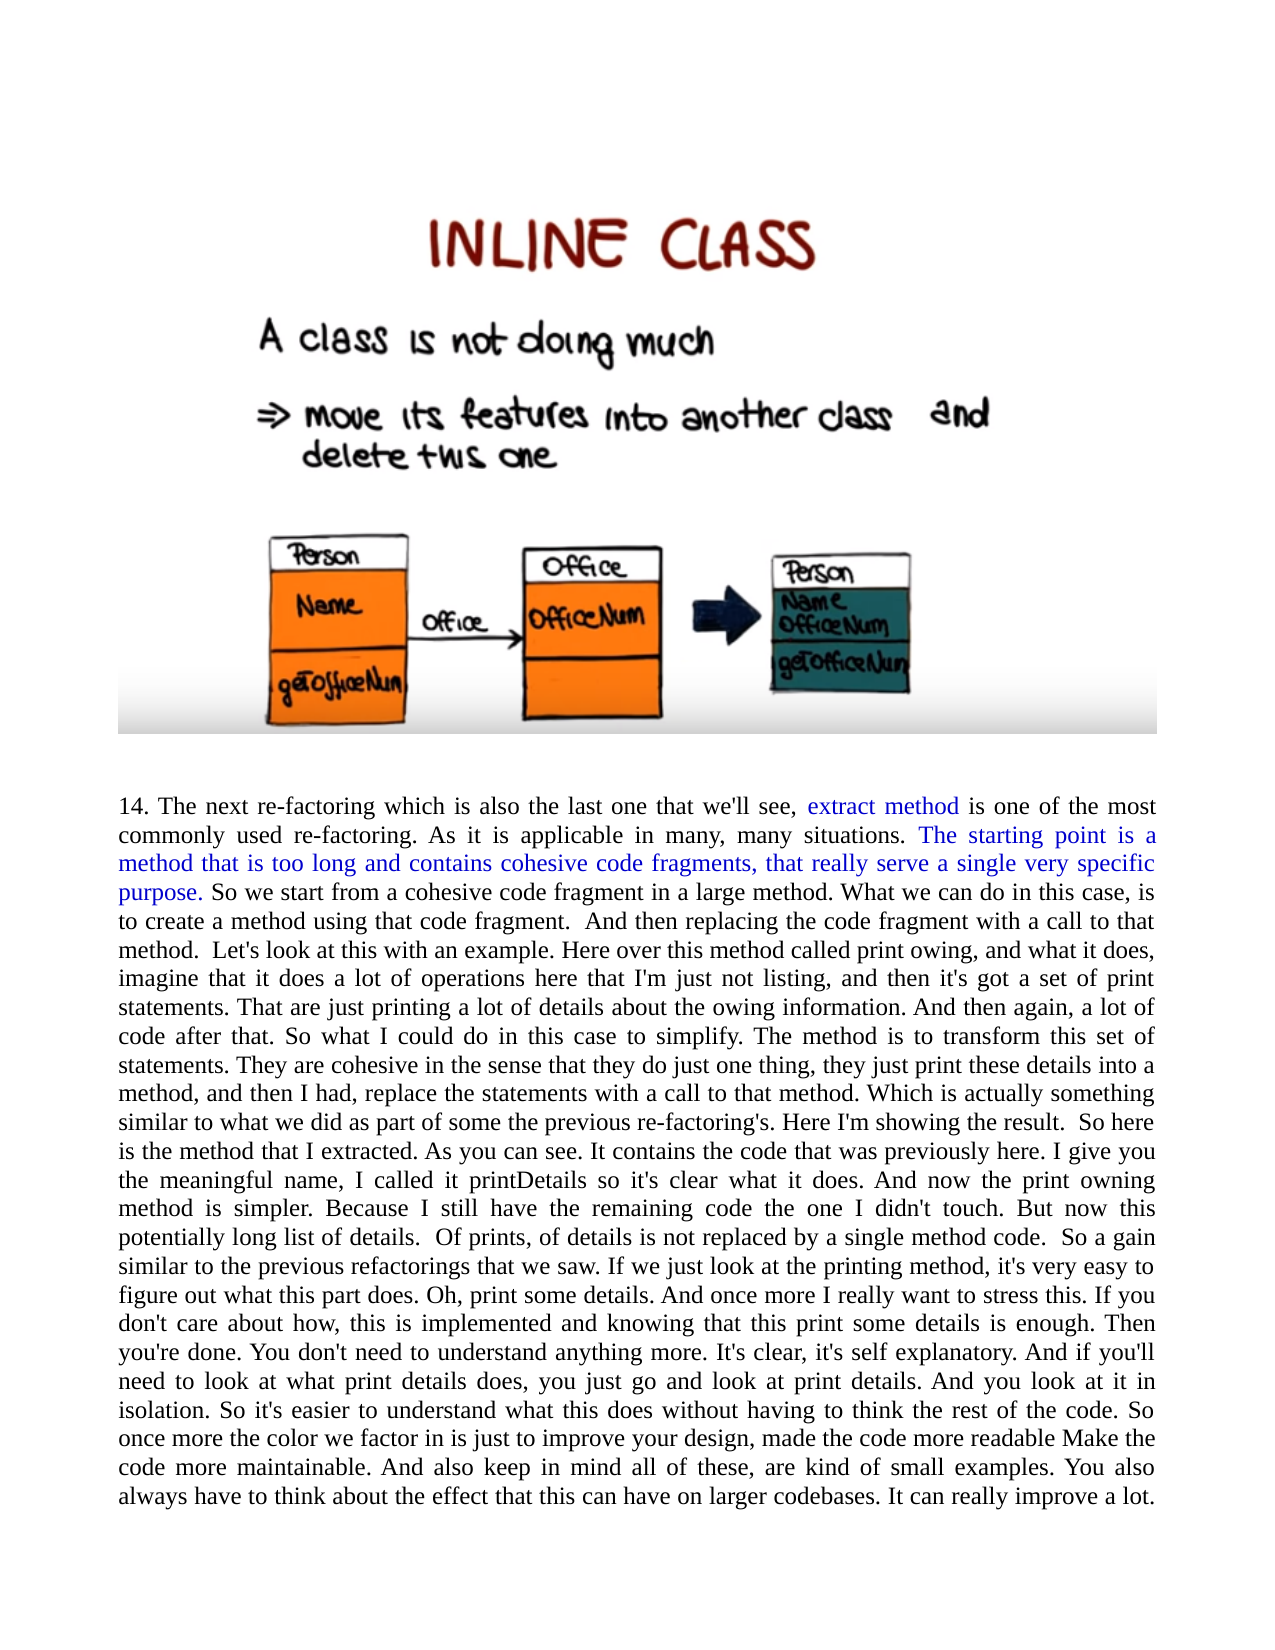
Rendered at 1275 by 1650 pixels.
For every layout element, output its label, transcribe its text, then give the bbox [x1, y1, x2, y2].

picture [118, 204, 1157, 734]
text 14. The next re-factoring which is also the last one that we'll see, extract method is one of the most commonly used re-factoring. As it is applicable in many, many situations. The starting point is a method that is too long and contains cohesive code fragments, that really serve a single very specific purpose. So we start from a cohesive code fragment in a large method. What we can do in this case, is to create a method using that code fragment. And then replacing the code fragment with a call to that method. Let's look at this with an example. Here over this method called print owing, and what it does, imagine that it does a lot of operations here that I'm just not listing, and then it's got a set of print statements. That are just printing a lot of details about the owing information. And then again, a lot of code after that. So what I could do in this case to simplify. The method is to transform this set of statements. They are cohesive in the sense that they do just one thing, they just print these details into a method, and then I had, replace the statements with a call to that method. Which is actually something similar to what we did as part of some the previous re-factoring's. Here I'm showing the result. So here is the method that I extracted. As you can see. It contains the code that was previously here. I give you the meaningful name, I called it printDetails so it's clear what it does. And now the print owning method is simpler. Because I still have the remaining code the one I didn't touch. But now this potentially long list of details. Of prints, of details is not replaced by a single method code. So a gain similar to the previous refactorings that we saw. If we just look at the printing method, it's very easy to figure out what this part does. Oh, print some details. And once more I really want to stress this. If you don't care about how, this is implemented and knowing that this print some details is enough. Then you're done. You don't need to understand anything more. It's clear, it's self explanatory. And if you'll need to look at what print details does, you just go and look at print details. And you look at it in isolation. So it's easier to understand what this does without having to think the rest of the code. So once more the color we factor in is just to improve your design, made the code more readable Make the code more maintainable. And also keep in mind all of these, are kind of small examples. You also always have to think about the effect that this can have on larger codebases. It can really improve a lot. [118, 791, 1157, 1510]
